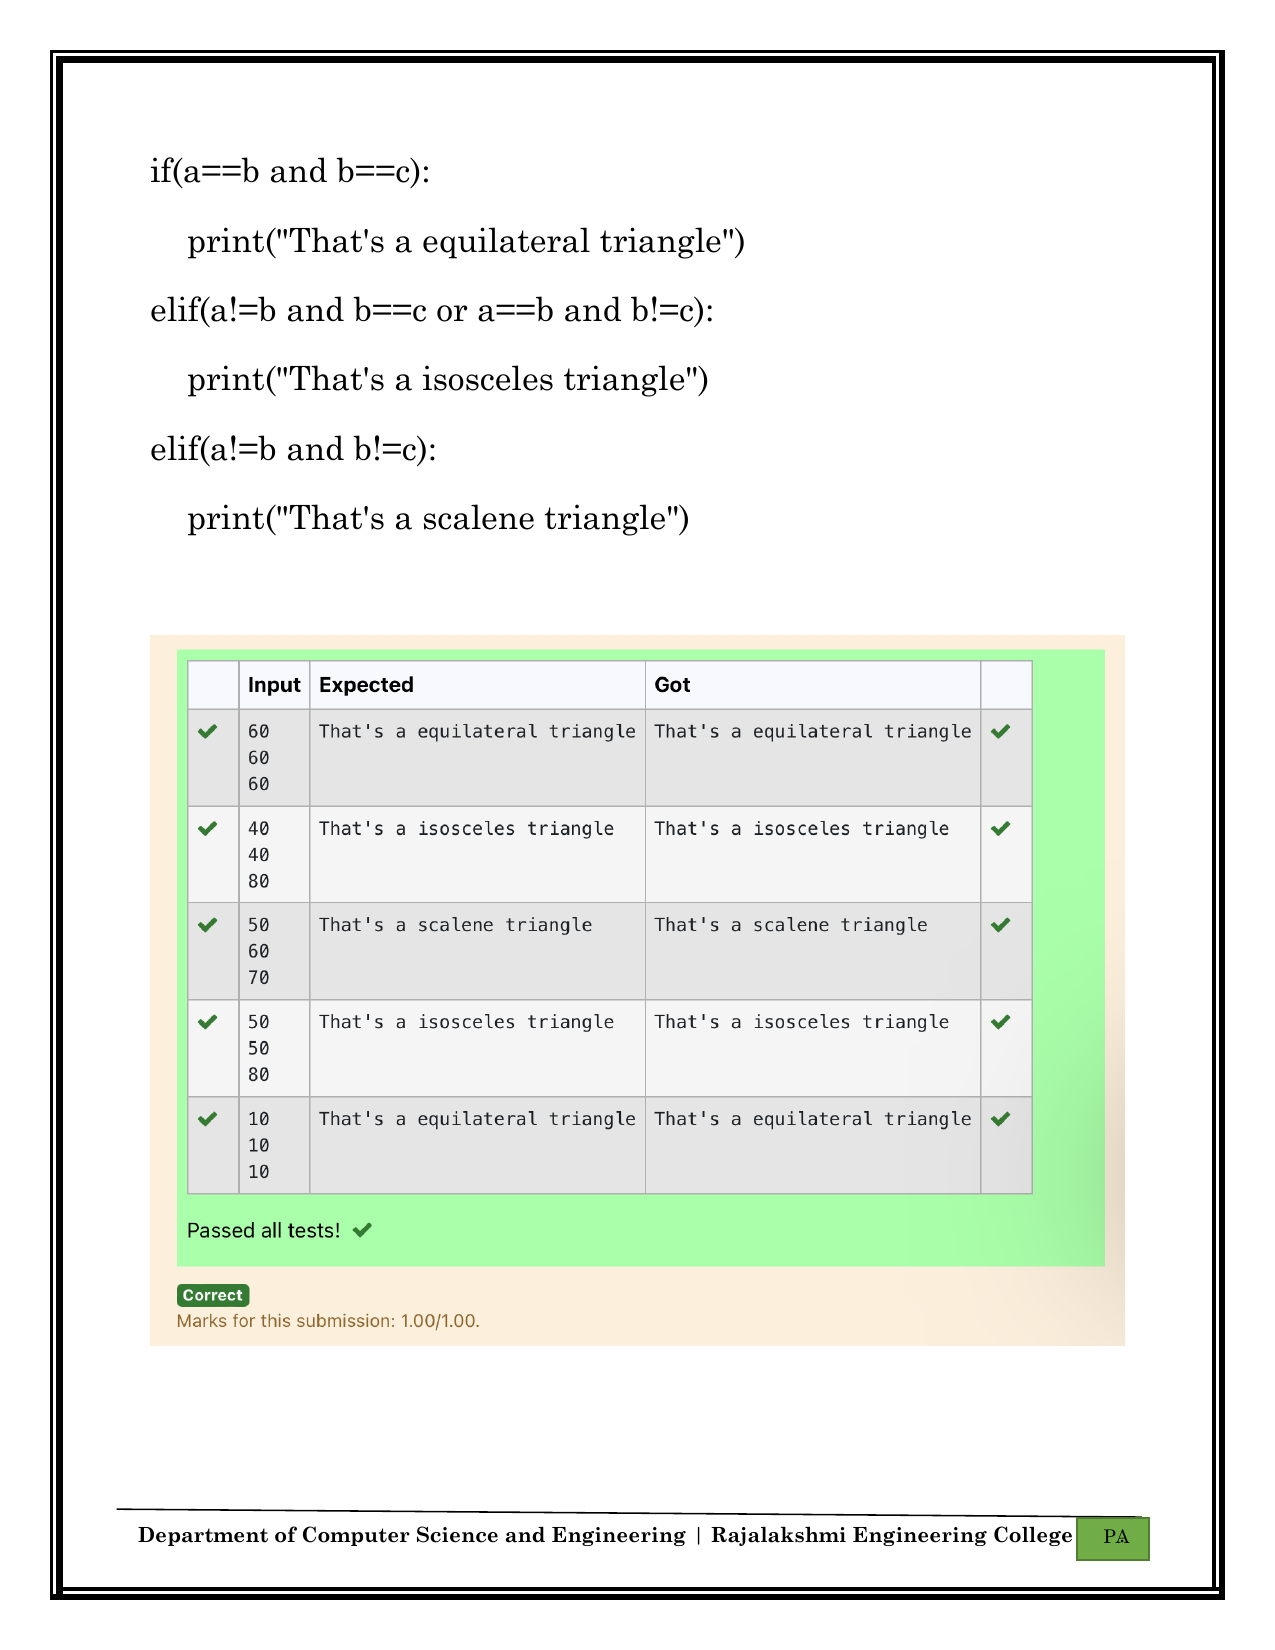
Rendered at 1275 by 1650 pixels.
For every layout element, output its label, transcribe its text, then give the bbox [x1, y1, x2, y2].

text elif(a!=b and b==c or a==b and b!=c): [150, 288, 1125, 329]
text print("That's a equilateral triangle") [150, 219, 1125, 259]
text if(a==b and b==c): [150, 150, 1125, 190]
picture [150, 635, 1125, 1346]
text print("That's a scalene triangle") [150, 496, 1125, 536]
text elif(a!=b and b!=c): [150, 427, 1125, 467]
text print("That's a isosceles triangle") [150, 358, 1125, 398]
